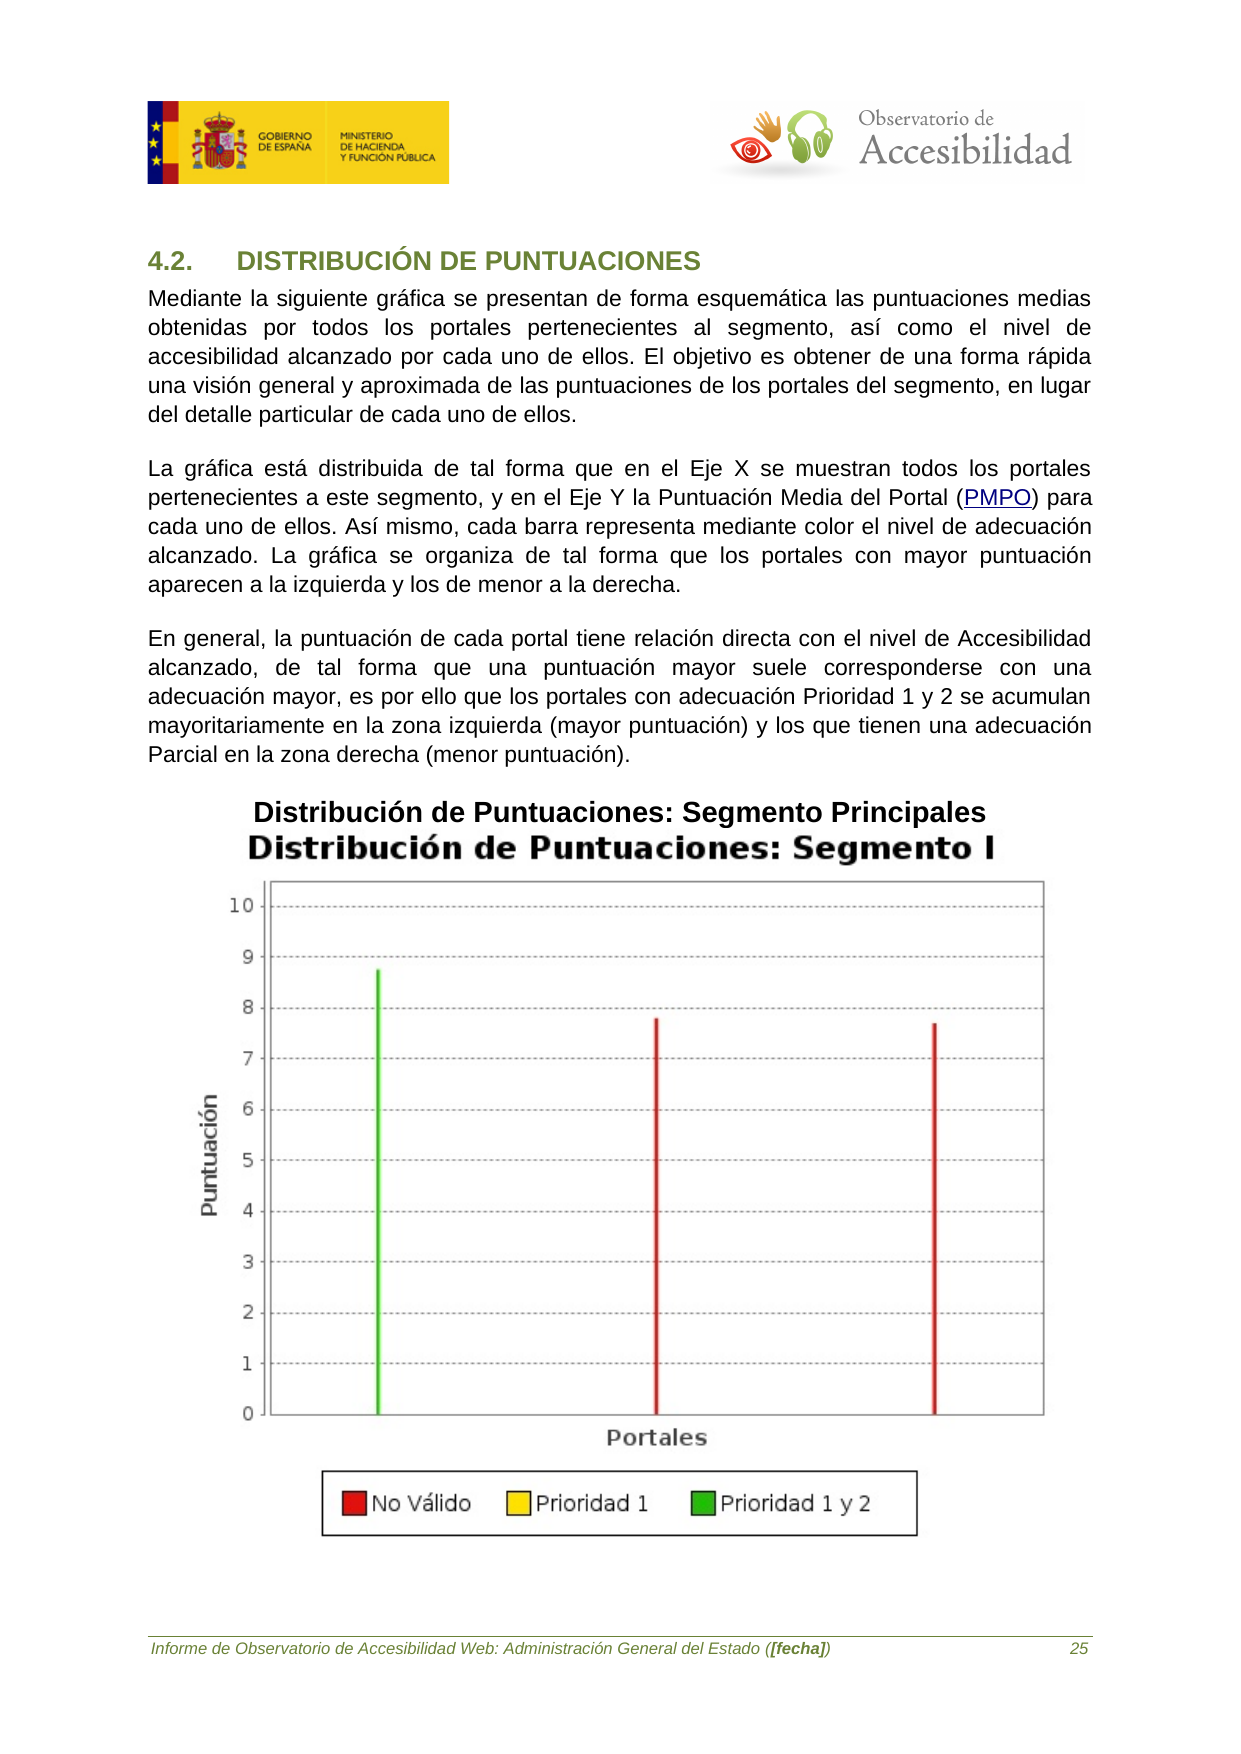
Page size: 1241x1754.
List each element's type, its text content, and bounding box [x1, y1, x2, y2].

picture [710, 101, 1086, 184]
text Distribución de Puntuaciones: Segmento Principales [148, 795, 1092, 828]
picture [147, 101, 450, 184]
text En general, la puntuación de cada portal tiene relación directa con el nivel de Accesibilidad alcanzado, de tal forma que una puntuación mayor suele corresponderse con una adecuación mayor, es por ello que los portales con adecuación Prioridad 1 y 2 se acumulan mayoritariamente en la zona izquierda (mayor puntuación) y los que tienen una adecuación Parcial en la zona derecha (menor puntuación). [148, 625, 1092, 767]
picture [178, 828, 1062, 1538]
text La gráfica está distribuida de tal forma que en el Eje X se muestran todos los portales pertenecientes a este segmento, y en el Eje Y la Puntuación Media del Portal (PMPO) para cada uno de ellos. Así mismo, cada barra representa mediante color el nivel de adecuación alcanzado. La gráfica se organiza de tal forma que los portales con mayor puntuación aparecen a la izquierda y los de menor a la derecha. [148, 455, 1092, 597]
text Mediante la siguiente gráfica se presentan de forma esquemática las puntuaciones medias obtenidas por todos los portales pertenecientes al segmento, así como el nivel de accesibilidad alcanzado por cada uno de ellos. El objetivo es obtener de una forma rápida una visión general y aproximada de las puntuaciones de los portales del segmento, en lugar del detalle particular de cada uno de ellos. [148, 285, 1092, 427]
subtitle Distribución de puntuaciones [148, 245, 1092, 276]
